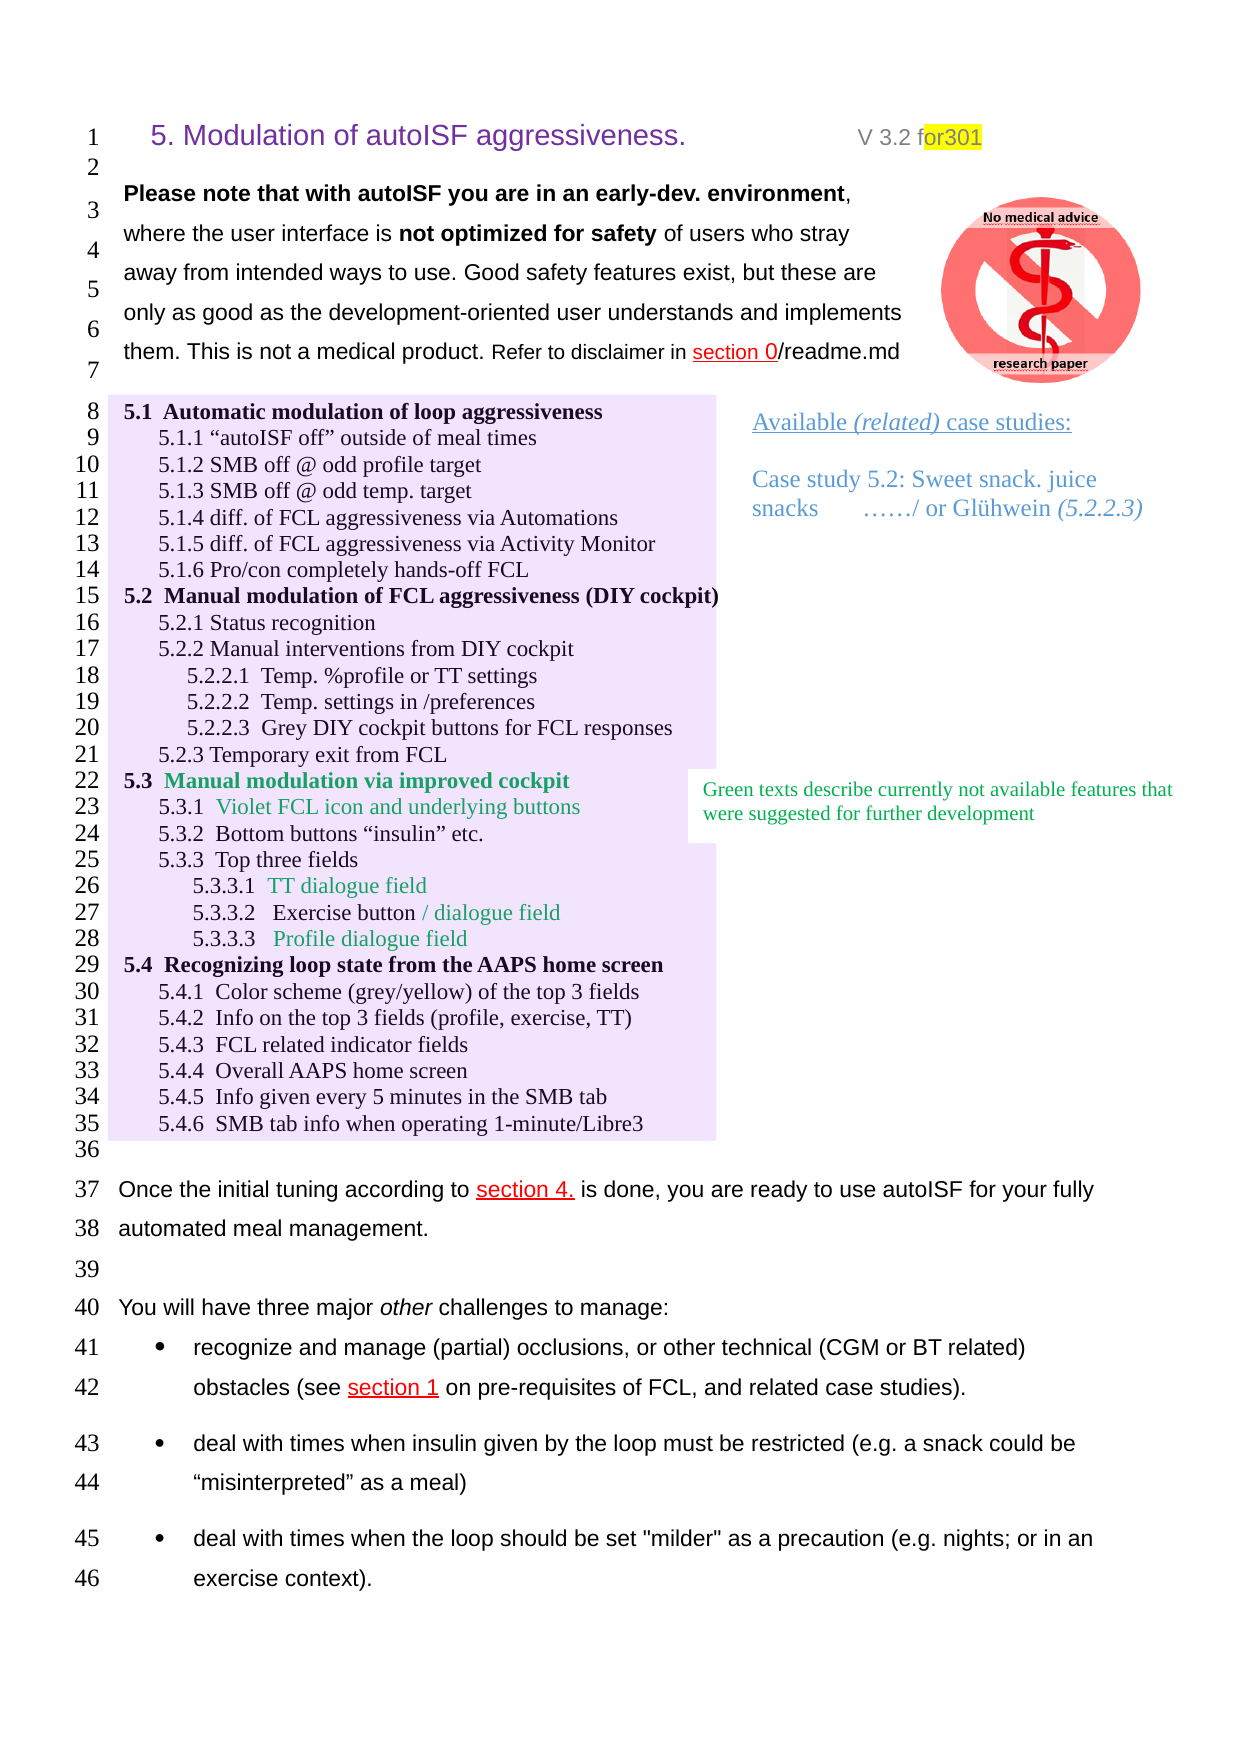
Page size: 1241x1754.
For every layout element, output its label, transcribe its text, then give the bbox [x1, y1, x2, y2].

list whether the TT duration is chosen appropriately [118, 1057, 717, 1083]
list how swapping the sequence in which the automations appear in the Automation list would lead to different SMB impacts. [118, 1083, 717, 1110]
text 5.2.2.2 Temp. settings in /preferences [717, 688, 1122, 714]
text Green texts describe currently not available features that were suggested for further development [703, 777, 1176, 825]
text Case study 5.2: Sweet snack. juice snacks ……/ or Glühwein (5.2.2.3) [752, 464, 1155, 522]
text Available (related) case studies: [752, 407, 1155, 436]
text 5.4.3 FCL related indicator fields [717, 1031, 1122, 1057]
text 5.3.3.3 Profile dialogue field [717, 925, 1122, 952]
text You will have three major other challenges to manage: [118, 1294, 1122, 1320]
text 5.4.5 Info given every 5 minutes in the SMB tab [717, 1083, 1122, 1110]
text 5.2.2.1 Temp. %profile or TT settings [717, 662, 1122, 688]
list whether the bg and iob limits, as defined in the given example, work sensibly four your data pattern [118, 1031, 717, 1057]
text 5.2.1 Status recognition [717, 609, 1122, 635]
list deal with times when insulin given by the loop must be restricted (e.g. a snack could be “misinterpreted” as a meal) [156, 1429, 1122, 1495]
text 5.4 Recognizing loop state from the AAPS home screen [717, 952, 1122, 978]
text 5.3.3 Top three fields [717, 846, 1122, 872]
text 5.2.2.3 Grey DIY cockpit buttons for FCL responses [717, 714, 1122, 741]
text 5.1 Automatic modulation of loop aggressiveness [717, 398, 1170, 583]
text Once the initial tuning according to section 4. is done, you are ready to use autoISF for your fully automated meal management. [118, 1176, 1122, 1241]
text 5.1.3 Odd-numbered temp. targets (TT) set via Automation, to block SMBs [118, 1110, 717, 1136]
text 5.4.4 Overall AAPS home screen [717, 1057, 1122, 1083]
text 5.2 Manual modulation of FCL aggressiveness (DIY cockpit) [717, 583, 1122, 609]
text 5.4.1 Color scheme (grey/yellow) of the top 3 fields [717, 978, 1122, 1004]
text 5.3.3.2 Exercise button / dialogue field [717, 899, 1122, 925]
text 5.3 Manual modulation via improved cockpit [688, 767, 1191, 843]
text 5. Modulation of autoISF aggressiveness. V 3.2 for301 [118, 118, 1122, 152]
text 5.2.2 Manual interventions from DIY cockpit [717, 635, 1122, 662]
text 5.4.2 Info on the top 3 fields (profile, exercise, TT) [717, 1004, 1122, 1031]
list recognize and manage (partial) occlusions, or other technical (CGM or BT related) obstacles (see section 1 on pre-requisites of FCL, and related case studies). [156, 1333, 1122, 1400]
text Please note that with autoISF you are in an early-dev. environment, where the user interface is not optimized for safety of users who stray away from intended ways to use. Good safety features exist, but these are only as good as the development-oriented user understands and implements them. This is not a medical product. Refer to disclaimer in section 0/readme.md [123, 180, 908, 364]
text 5.3.3.1 TT dialogue field [717, 872, 1122, 899]
list deal with times when the loop should be set "milder" as a precaution (e.g. nights; or in an exercise context). [156, 1525, 1122, 1591]
text 5.2.3 Temporary exit from FCL [717, 741, 1122, 767]
text 5.4.6 SMB tab info when operating 1-minute/Libre3 [717, 1110, 1122, 1136]
